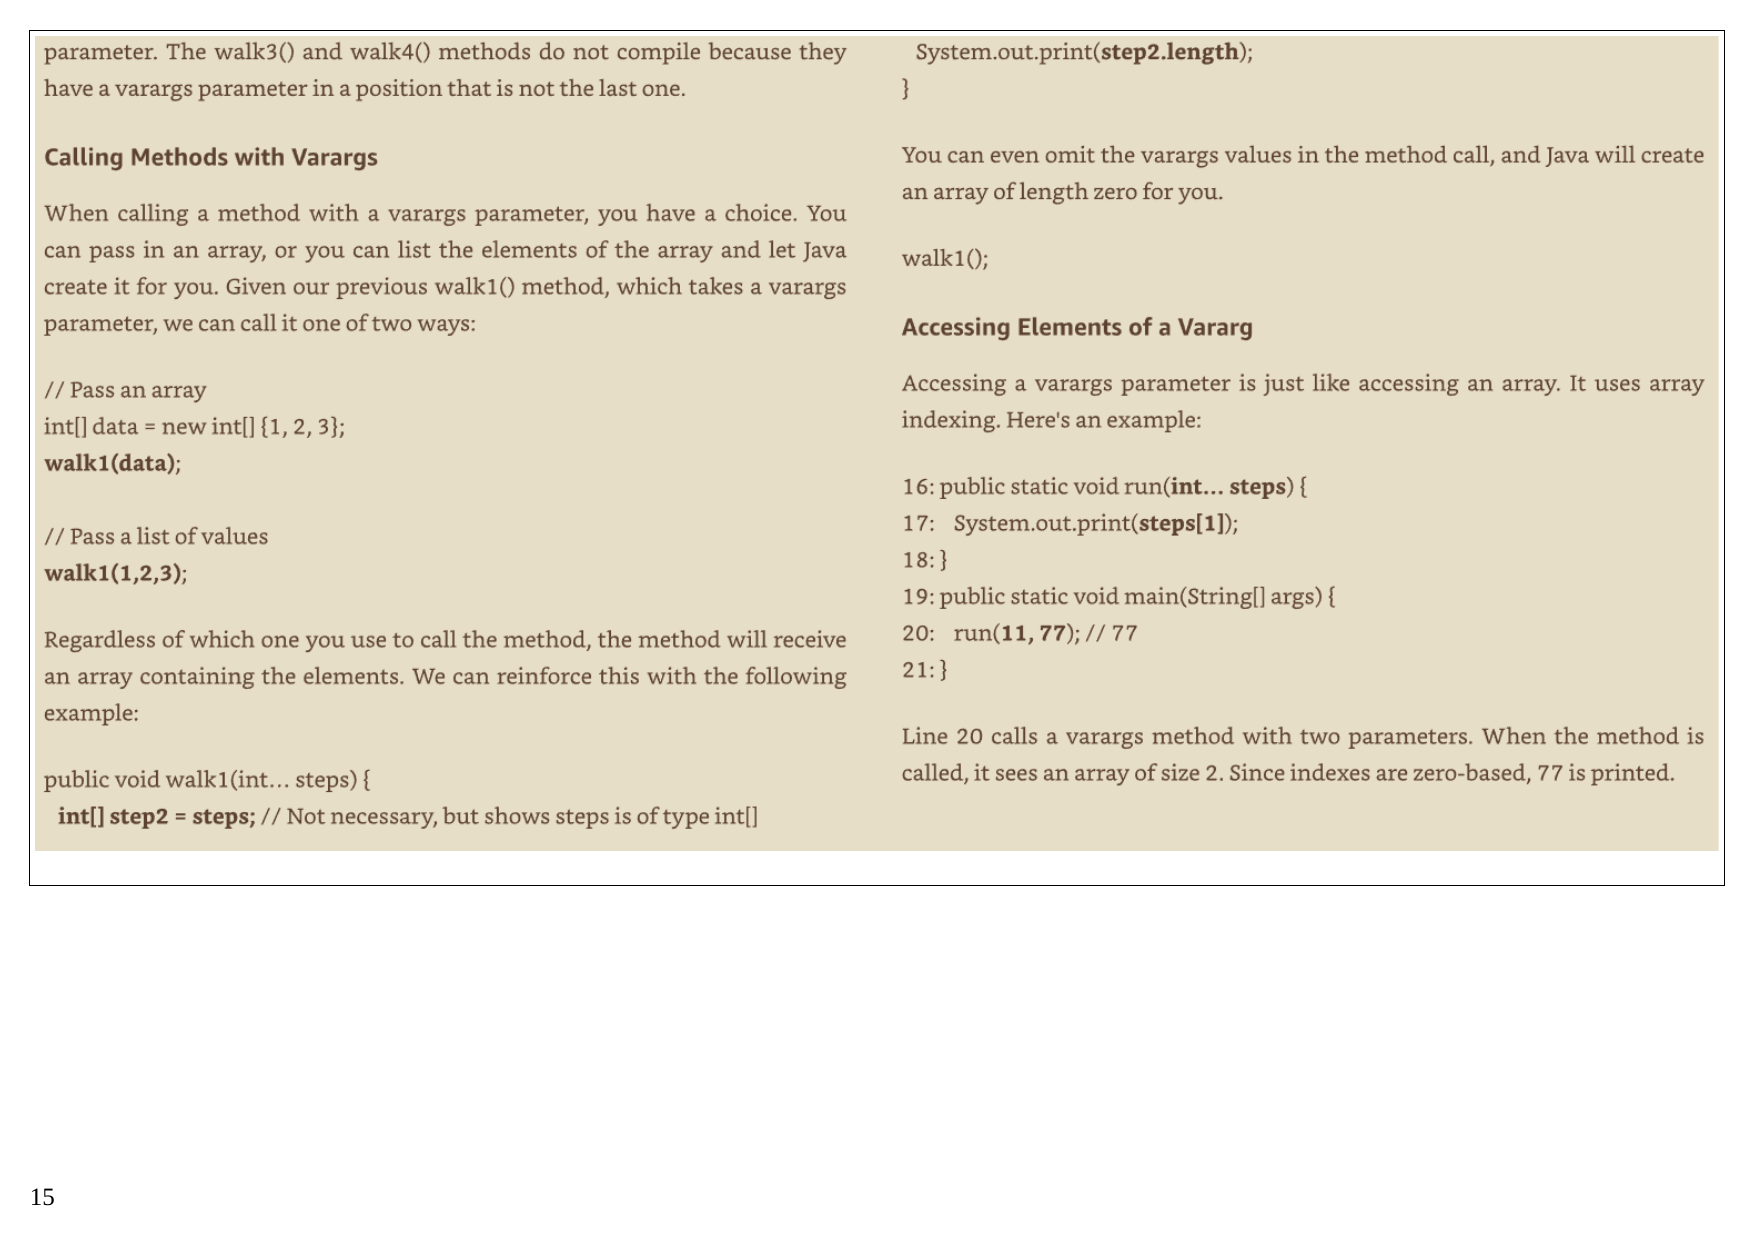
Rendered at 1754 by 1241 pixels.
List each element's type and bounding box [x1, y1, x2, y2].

picture [35, 36, 1719, 851]
table_cell [30, 31, 1724, 885]
